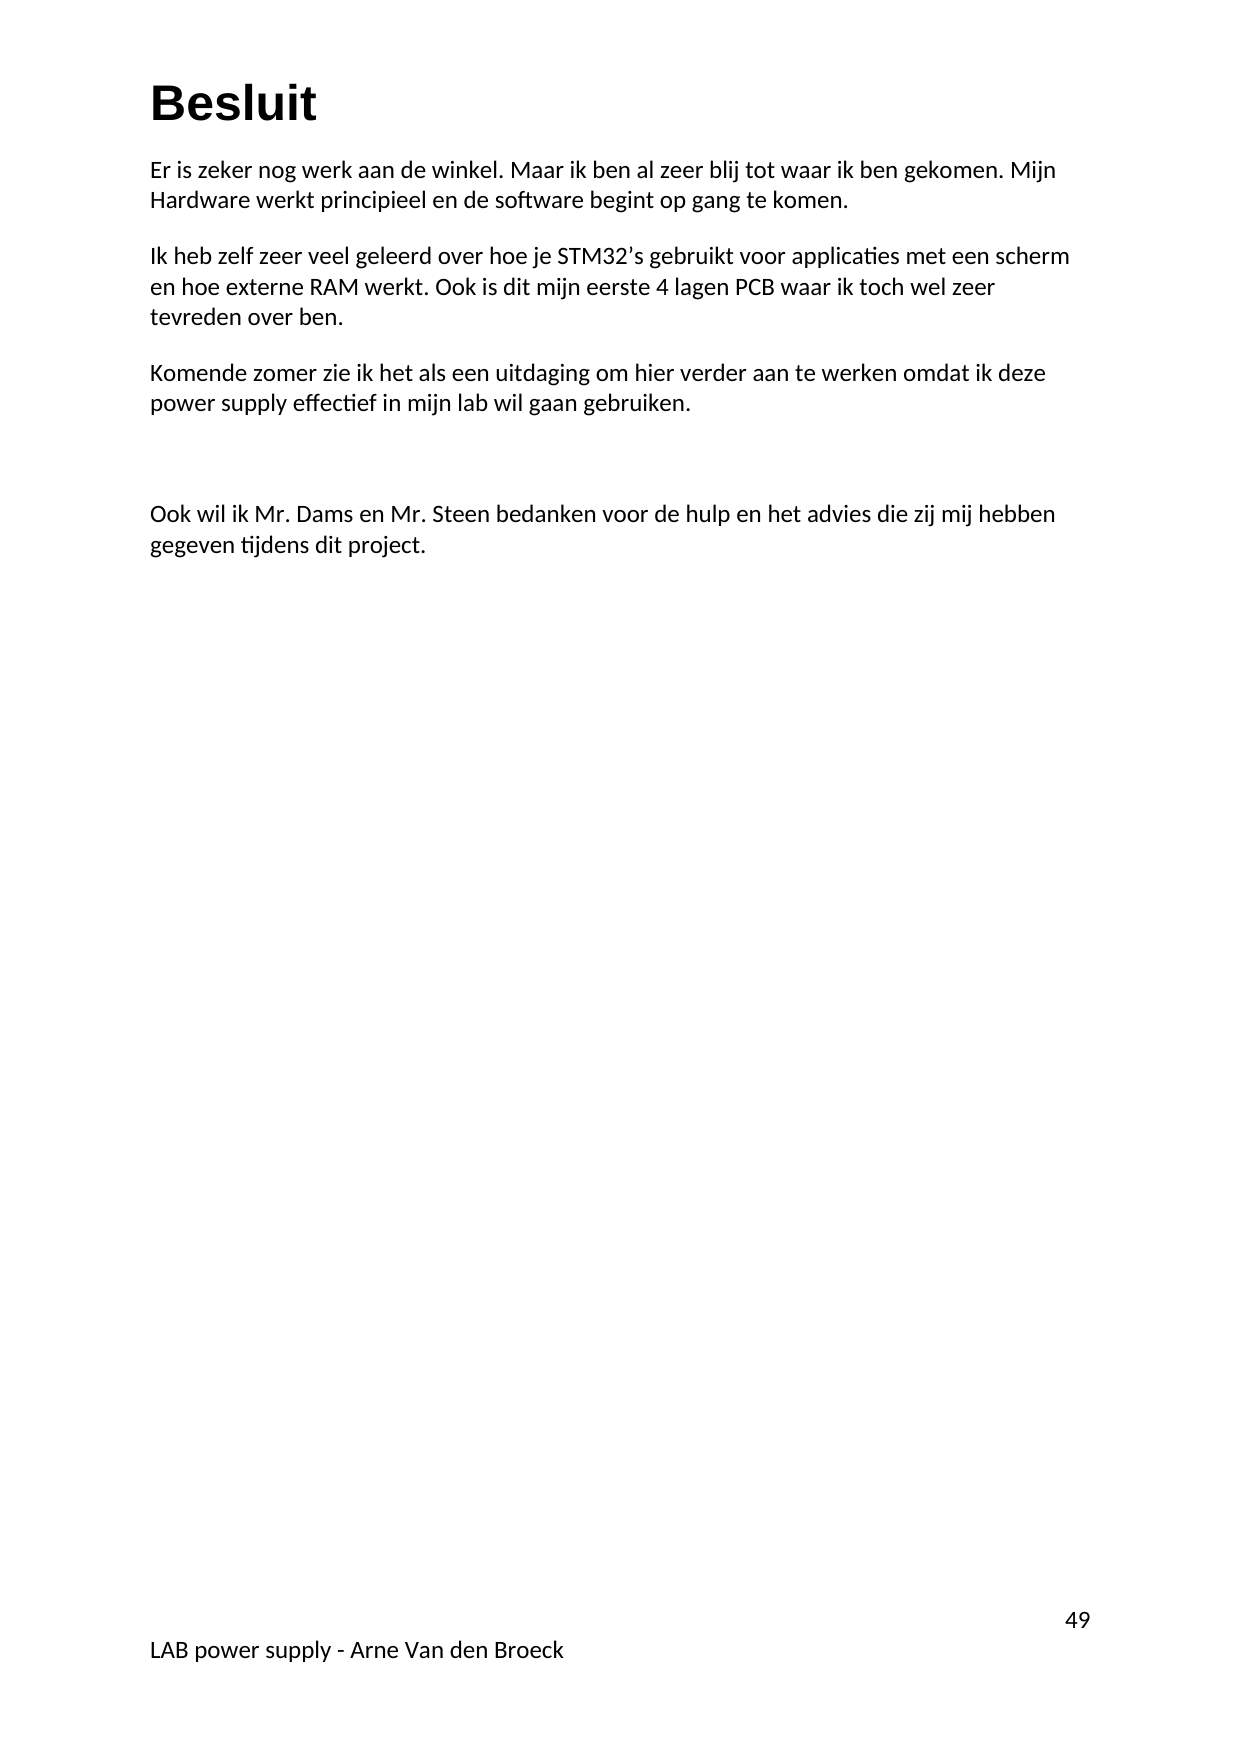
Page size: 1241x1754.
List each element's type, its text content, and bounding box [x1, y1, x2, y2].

text Komende zomer zie ik het als een uitdaging om hier verder aan te werken omdat ik deze power supply effectief in mijn lab wil gaan gebruiken. [150, 357, 1090, 418]
text Ook wil ik Mr. Dams en Mr. Steen bedanken voor de hulp en het advies die zij mij hebben gegeven tijdens dit project. [150, 498, 1090, 559]
text Er is zeker nog werk aan de winkel. Maar ik ben al zeer blij tot waar ik ben gekomen. Mijn Hardware werkt principieel en de software begint op gang te komen. [150, 154, 1090, 215]
subtitle Besluit [150, 74, 1090, 131]
text Ik heb zelf zeer veel geleerd over hoe je STM32’s gebruikt voor applicaties met een scherm en hoe externe RAM werkt. Ook is dit mijn eerste 4 lagen PCB waar ik toch wel zeer tevreden over ben. [150, 240, 1090, 332]
